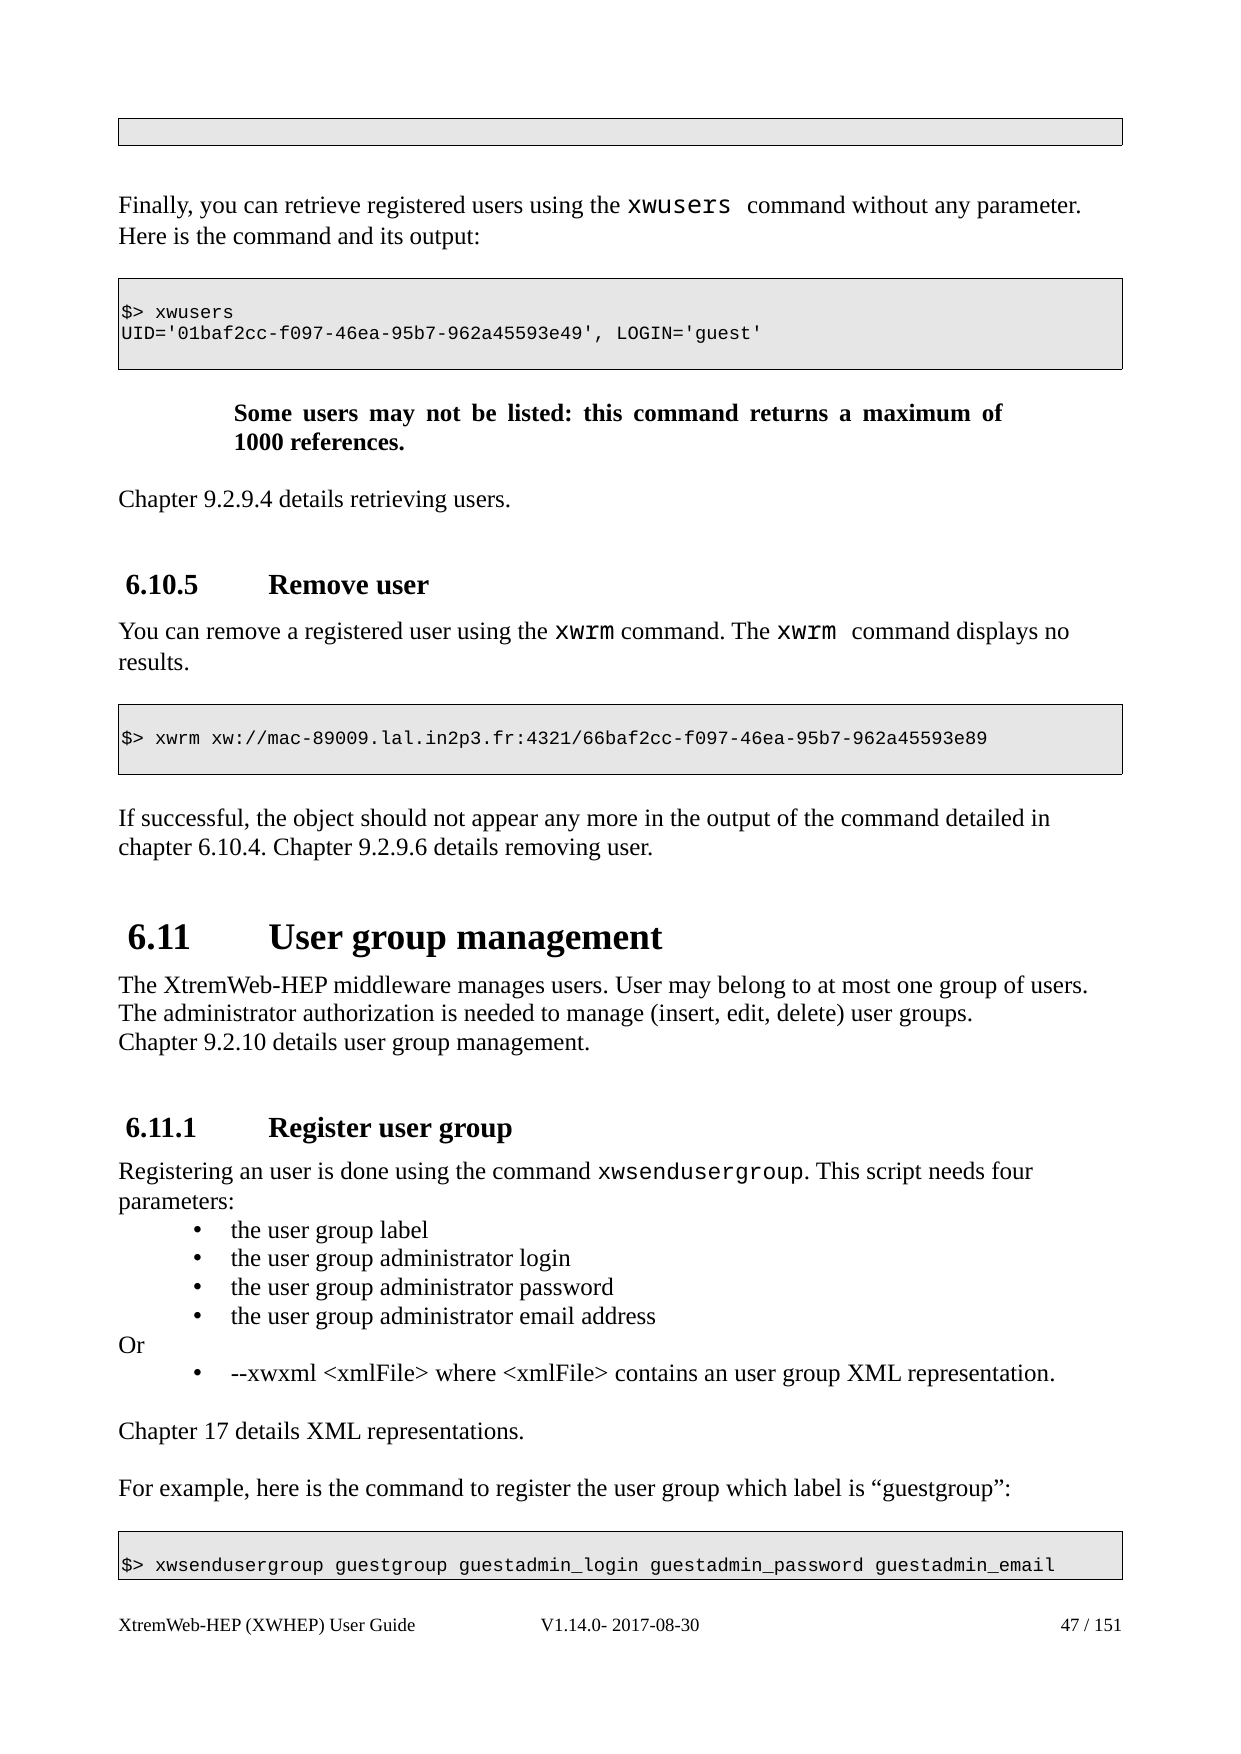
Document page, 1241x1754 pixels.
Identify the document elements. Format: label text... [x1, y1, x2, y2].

list the user group administrator login [193, 1243, 1122, 1272]
text Chapter 9.2.9.4 details retrieving users. [118, 484, 1122, 513]
text Registering an user is done using the command xwsendusergroup. This script needs four parameters: [118, 1156, 1122, 1215]
text Chapter 17 details XML representations. [118, 1416, 1122, 1445]
text You can remove a registered user using the xwrm command. The xwrm command displays no results. [118, 613, 1122, 676]
subtitle Remove user [118, 567, 1122, 600]
list the user group label [193, 1215, 1122, 1243]
text $> xwusers [119, 299, 1122, 321]
text If successful, the object should not appear any more in the output of the command detailed in chapter 6.10.4. Chapter 9.2.9.6 details removing user. [118, 803, 1122, 860]
text The XtremWeb-HEP middleware manages users. User may belong to at most one group of users. The administrator authorization is needed to manage (insert, edit, delete) user groups. Chapter 9.2.10 details user group management. [118, 970, 1122, 1056]
text Some users may not be listed: this command returns a maximum of 1000 references. [233, 398, 1004, 456]
list the user group administrator password [193, 1272, 1122, 1301]
text $> xwrm xw://mac-89009.lal.in2p3.fr:4321/66baf2cc-f097-46ea-95b7-962a45593e89 [119, 726, 1122, 747]
text Finally, you can retrieve registered users using the xwusers command without any parameter. Here is the command and its output: [118, 187, 1122, 249]
list --xwxml <xmlFile> where <xmlFile> contains an user group XML representation. [193, 1358, 1122, 1387]
text $> xwsendusergroup guestgroup guestadmin_login guestadmin_password guestadmin_email [119, 1552, 1122, 1579]
text Or [118, 1330, 1122, 1358]
text For example, here is the command to register the user group which label is “guestgroup”: [118, 1473, 1122, 1502]
text UID='01baf2cc-f097-46ea-95b7-962a45593e49', LOGIN='guest' [119, 321, 1122, 342]
list the user group administrator email address [193, 1301, 1122, 1330]
subtitle User group management [118, 914, 1122, 957]
subtitle Register user group [118, 1110, 1122, 1143]
